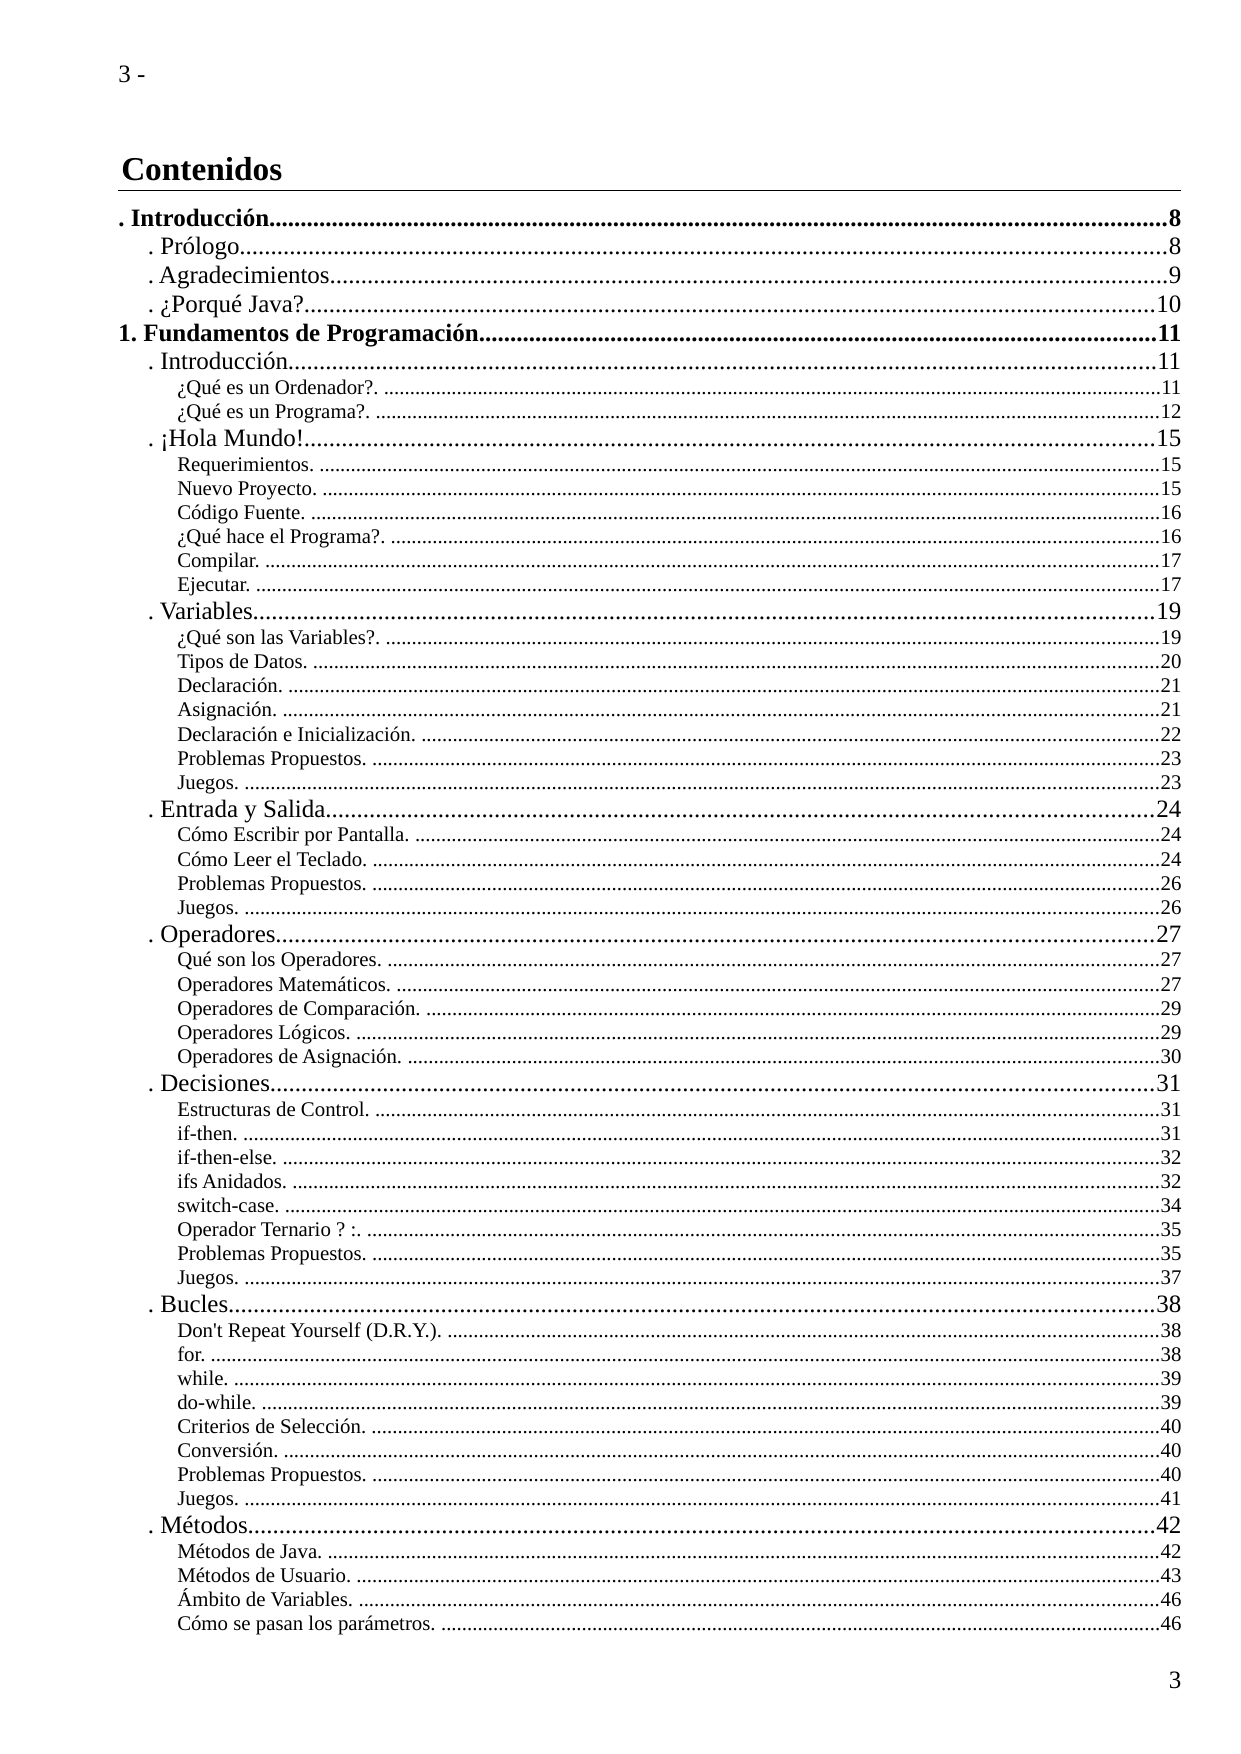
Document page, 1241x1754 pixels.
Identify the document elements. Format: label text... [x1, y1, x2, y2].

text while. 39 [177, 1366, 1181, 1390]
text Ámbito de Variables. 46 [177, 1587, 1181, 1611]
text Criterios de Selección. 40 [177, 1414, 1181, 1438]
text Cómo Escribir por Pantalla. 24 [177, 822, 1181, 846]
text . Decisiones 31 [148, 1068, 1181, 1096]
text Métodos de Usuario. 43 [177, 1563, 1181, 1587]
text Problemas Propuestos. 23 [177, 746, 1181, 769]
text Operadores de Asignación. 30 [177, 1044, 1181, 1068]
text . Variables 19 [148, 596, 1181, 625]
text ¿Qué hace el Programa?. 16 [177, 524, 1181, 548]
text ¿Qué es un Ordenador?. 11 [177, 375, 1181, 399]
text Declaración e Inicialización. 22 [177, 721, 1181, 746]
text Cómo se pasan los parámetros. 46 [177, 1611, 1181, 1635]
text ¿Qué son las Variables?. 19 [177, 625, 1181, 649]
text Declaración. 21 [177, 673, 1181, 697]
text . Prólogo 8 [148, 231, 1181, 260]
text Compilar. 17 [177, 548, 1181, 572]
text switch-case. 34 [177, 1193, 1181, 1217]
text do-while. 39 [177, 1390, 1181, 1414]
text Juegos. 23 [177, 769, 1181, 794]
text Problemas Propuestos. 35 [177, 1241, 1181, 1265]
text Operador Ternario ? :. 35 [177, 1217, 1181, 1241]
text Problemas Propuestos. 40 [177, 1462, 1181, 1486]
text if-then. 31 [177, 1121, 1181, 1144]
text 1. Fundamentos de Programación 11 [118, 318, 1181, 346]
text if-then-else. 32 [177, 1144, 1181, 1169]
text ¿Qué es un Programa?. 12 [177, 399, 1181, 423]
text Problemas Propuestos. 26 [177, 871, 1181, 894]
text Tipos de Datos. 20 [177, 649, 1181, 673]
text ifs Anidados. 32 [177, 1169, 1181, 1193]
text . Agradecimientos 9 [148, 260, 1181, 289]
text . ¿Porqué Java? 10 [148, 289, 1181, 318]
text Don't Repeat Yourself (D.R.Y.). 38 [177, 1318, 1181, 1342]
text . Introducción 8 [118, 203, 1181, 231]
subtitle Contenidos [118, 146, 1181, 190]
text Operadores Lógicos. 29 [177, 1019, 1181, 1044]
text . ¡Hola Mundo! 15 [148, 423, 1181, 452]
text . Bucles 38 [148, 1289, 1181, 1318]
text . Métodos 42 [148, 1510, 1181, 1539]
text . Operadores 27 [148, 919, 1181, 947]
text for. 38 [177, 1342, 1181, 1366]
text Operadores Matemáticos. 27 [177, 971, 1181, 996]
text Métodos de Java. 42 [177, 1539, 1181, 1563]
text Qué son los Operadores. 27 [177, 947, 1181, 971]
text Conversión. 40 [177, 1438, 1181, 1462]
text Nuevo Proyecto. 15 [177, 476, 1181, 500]
text Juegos. 41 [177, 1486, 1181, 1510]
text Requerimientos. 15 [177, 452, 1181, 476]
text . Introducción 11 [148, 346, 1181, 375]
text Cómo Leer el Teclado. 24 [177, 846, 1181, 871]
text Operadores de Comparación. 29 [177, 996, 1181, 1019]
text Asignación. 21 [177, 697, 1181, 721]
text Código Fuente. 16 [177, 500, 1181, 524]
text Juegos. 37 [177, 1265, 1181, 1289]
text Estructuras de Control. 31 [177, 1096, 1181, 1121]
text Juegos. 26 [177, 894, 1181, 919]
text . Entrada y Salida 24 [148, 794, 1181, 822]
text Ejecutar. 17 [177, 572, 1181, 596]
